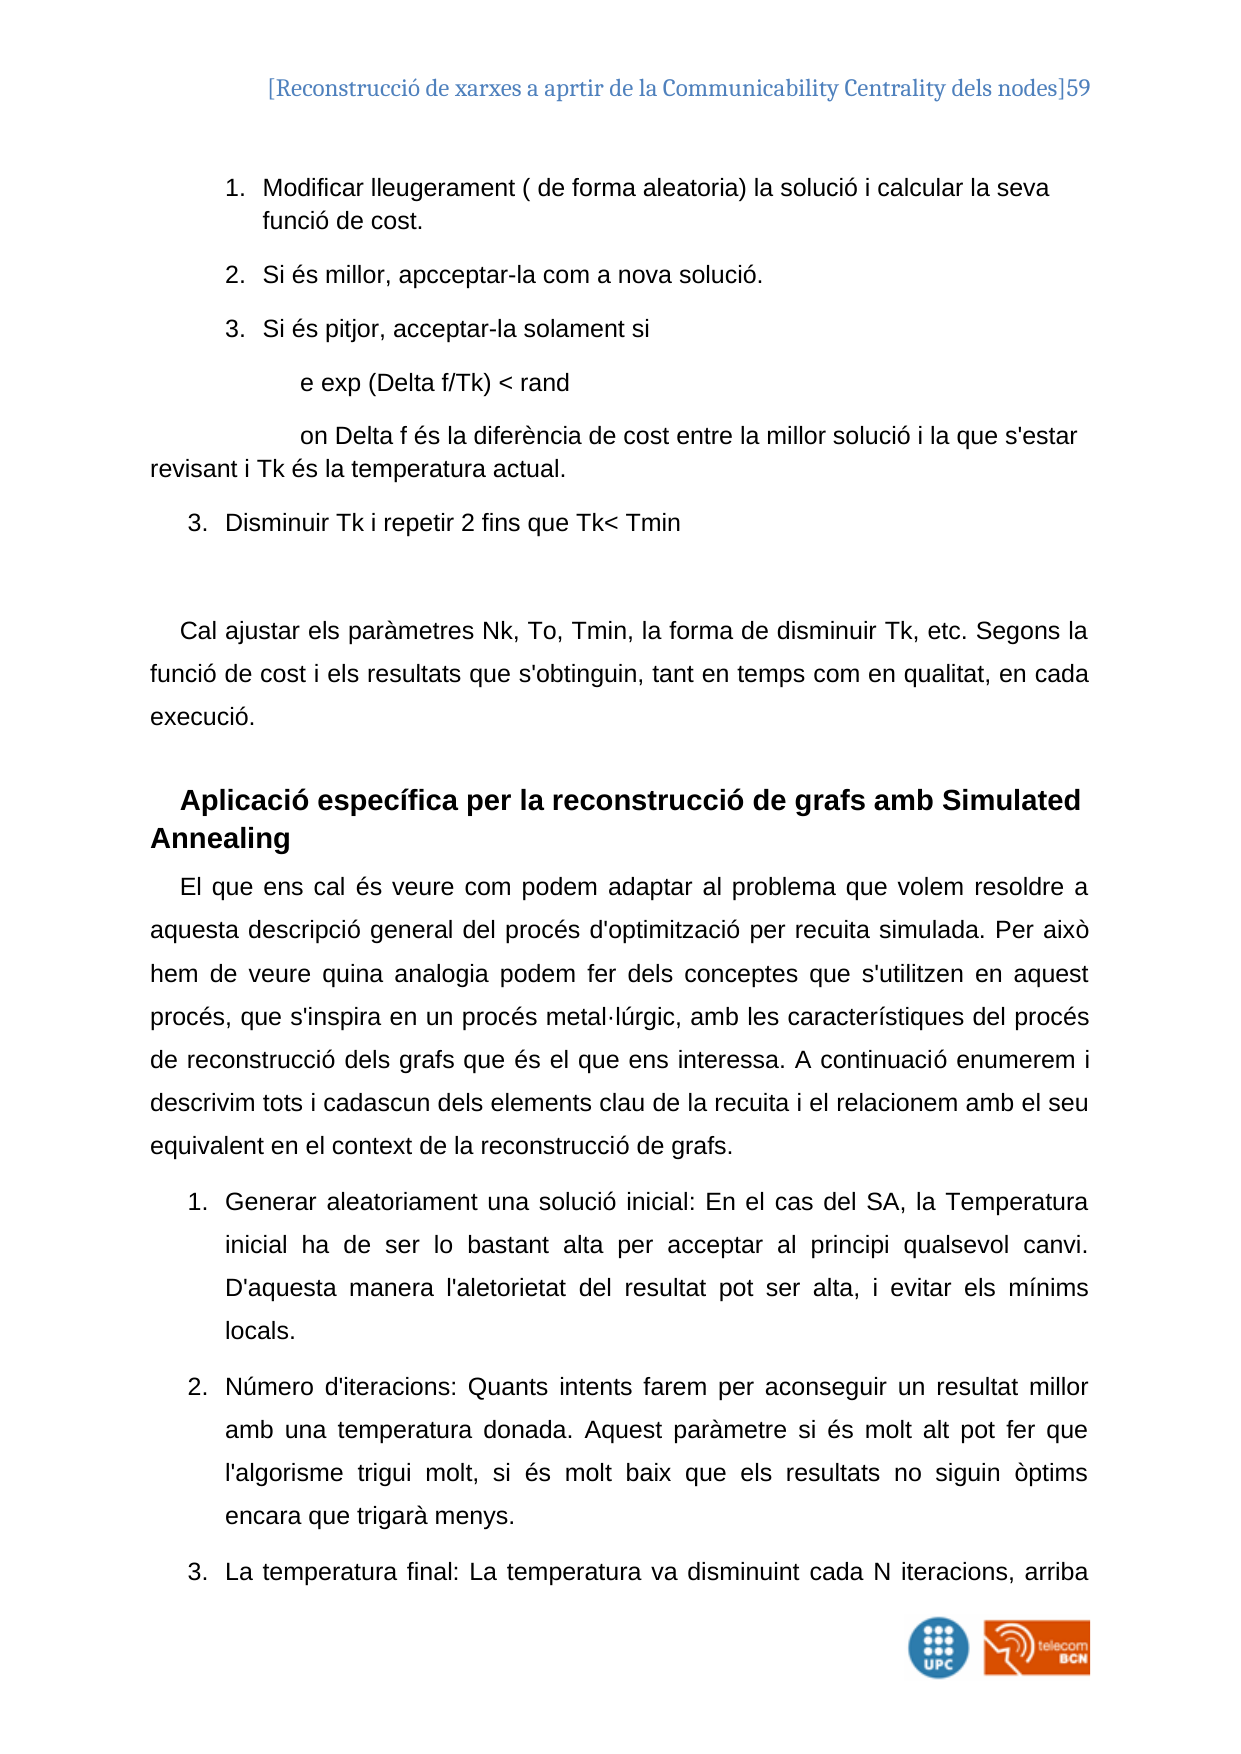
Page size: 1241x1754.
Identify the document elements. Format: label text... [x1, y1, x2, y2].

list Si és millor, apcceptar-la com a nova solució. [225, 260, 1090, 288]
text e exp (Delta f/Tk) < rand [150, 367, 1090, 396]
picture [904, 1614, 1091, 1681]
text on Delta f és la diferència de cost entre la millor solució i la que s'estar revisant i Tk és la temperatura actual. [150, 421, 1090, 483]
list Generar aleatoriament una solució inicial: En el cas del SA, la Temperatura inicial ha de ser lo bastant alta per acceptar al principi qualsevol canvi. D'aquesta manera l'aletorietat del resultat pot ser alta, i evitar els mínims locals. [187, 1187, 1090, 1345]
text Cal ajustar els paràmetres Nk, To, Tmin, la forma de disminuir Tk, etc. Segons la funció de cost i els resultats que s'obtinguin, tant en temps com en qualitat, en cada execució. [150, 616, 1090, 731]
list Disminuir Tk i repetir 2 fins que Tk< Tmin [187, 508, 1090, 537]
subtitle Aplicació específica per la reconstrucció de grafs amb Simulated Annealing [150, 783, 1090, 855]
list Número d'iteracions: Quants intents farem per aconseguir un resultat millor amb una temperatura donada. Aquest paràmetre si és molt alt pot fer que l'algorisme trigui molt, si és molt baix que els resultats no siguin òptims encara que trigarà menys. [187, 1372, 1090, 1530]
text El que ens cal és veure com podem adaptar al problema que volem resoldre a aquesta descripció general del procés d'optimització per recuita simulada. Per això hem de veure quina analogia podem fer dels conceptes que s'utilitzen en aquest procés, que s'inspira en un procés metal·lúrgic, amb les característiques del procés de reconstrucció dels grafs que és el que ens interessa. A continuació enumerem i descrivim tots i cadascun dels elements clau de la recuita i el relacionem amb el seu equivalent en el context de la reconstrucció de grafs. [150, 872, 1090, 1160]
list Modificar lleugerament ( de forma aleatoria) la solució i calcular la seva funció de cost. [225, 173, 1090, 235]
list La temperatura final: La temperatura va disminuint cada N iteracions, arriba [187, 1557, 1090, 1586]
list Si és pitjor, acceptar-la solament si [225, 314, 1090, 342]
